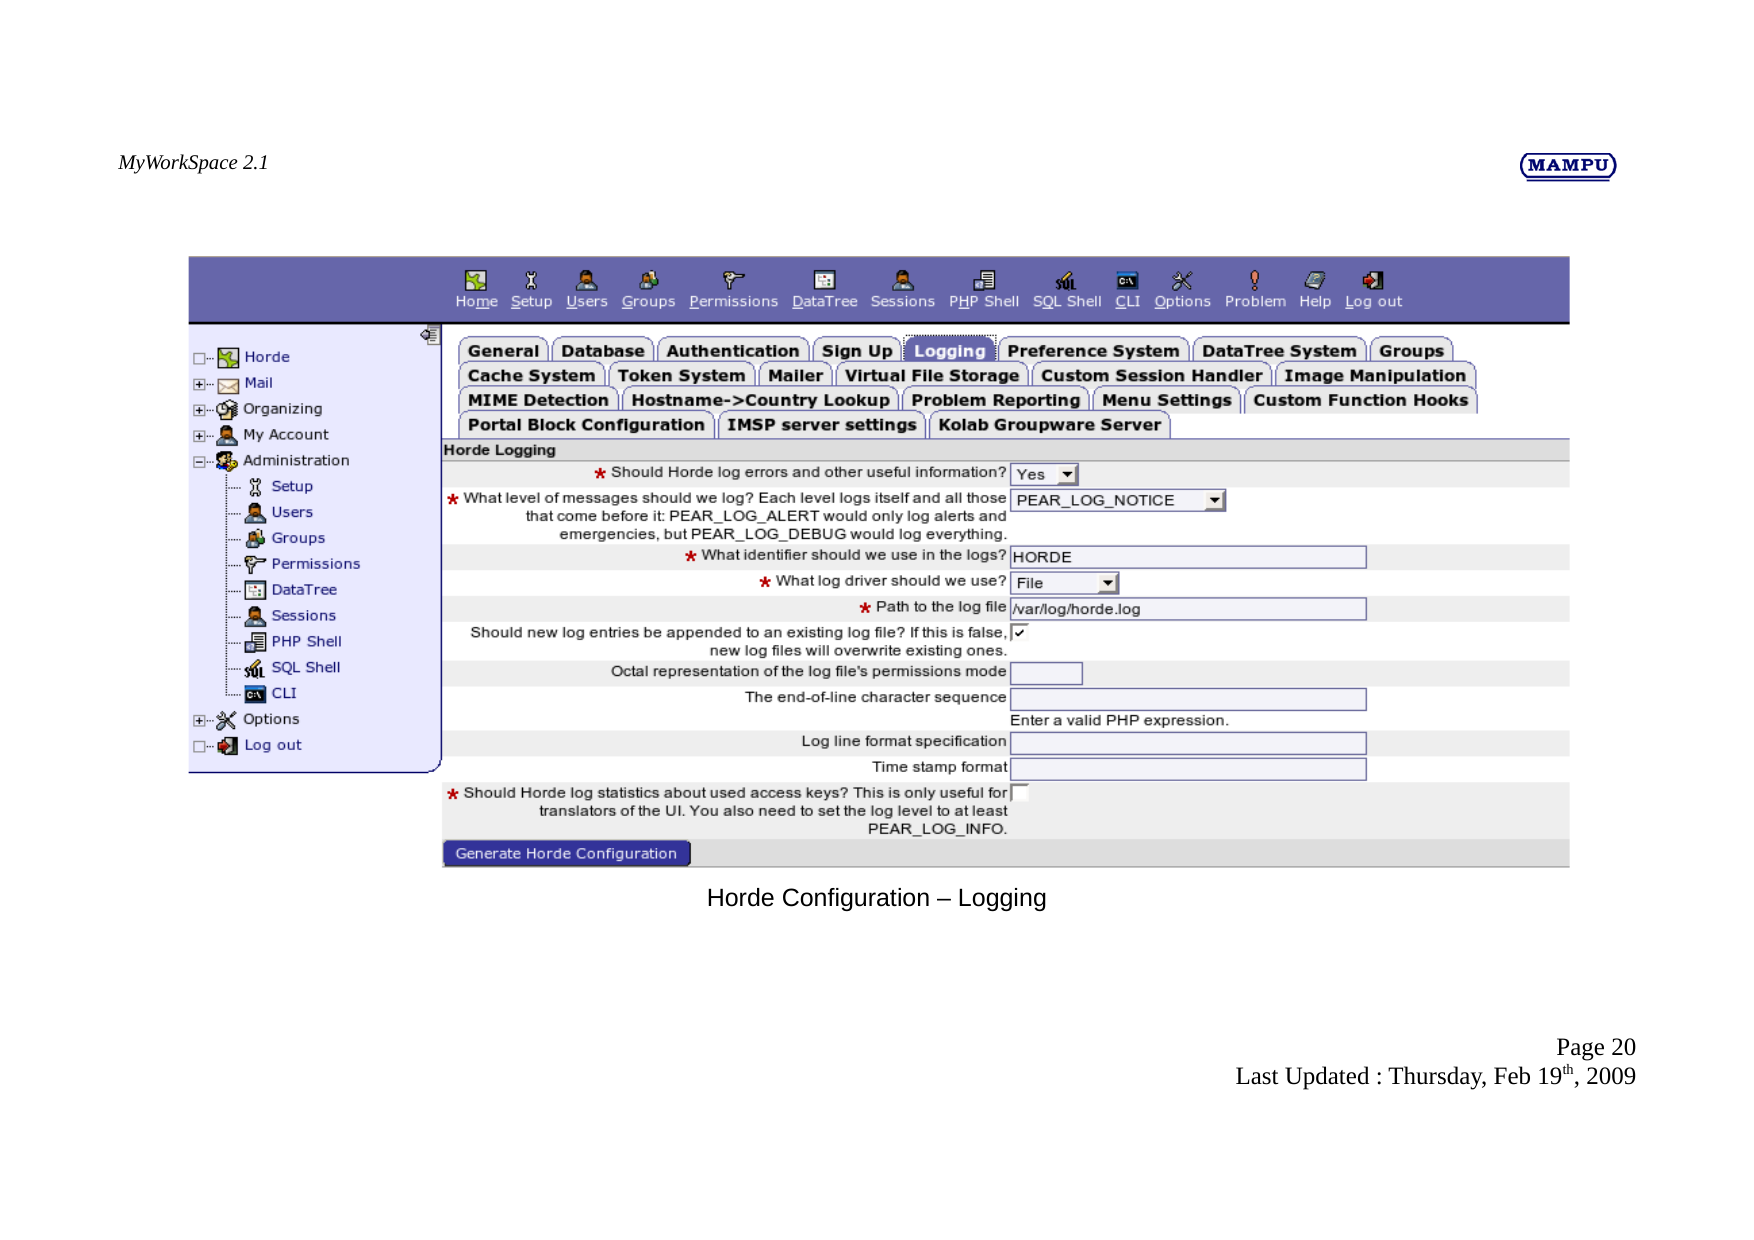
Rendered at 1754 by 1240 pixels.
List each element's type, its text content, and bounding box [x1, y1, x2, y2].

picture [188, 256, 1570, 869]
text Horde Configuration – Logging [118, 264, 1636, 912]
picture [1517, 150, 1622, 183]
